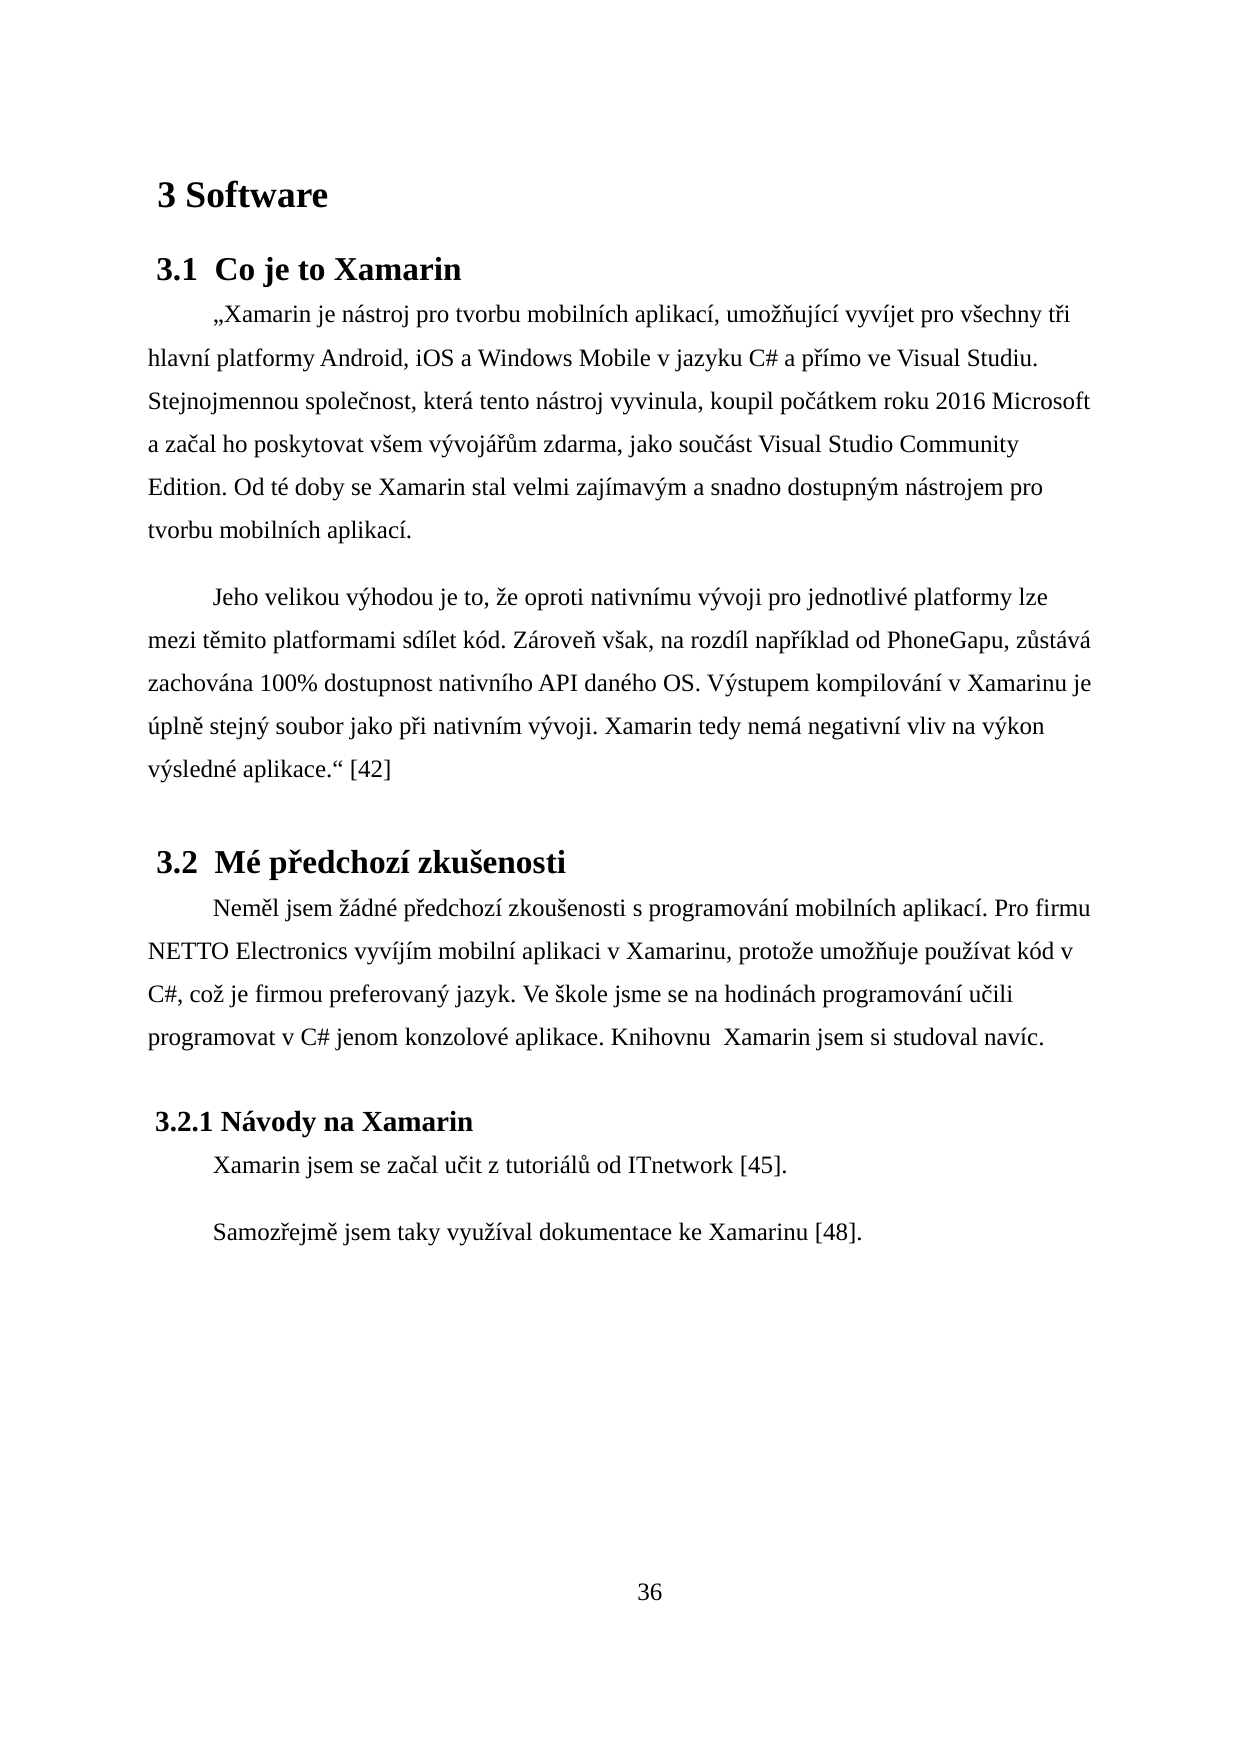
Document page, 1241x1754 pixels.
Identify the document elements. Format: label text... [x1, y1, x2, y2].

subtitle Návody na Xamarin [148, 1104, 1093, 1137]
subtitle Software [148, 172, 1093, 216]
subtitle Co je to Xamarin [148, 249, 1093, 287]
text Samozřejmě jsem taky využíval dokumentace ke Xamarinu [48]. [148, 1217, 1093, 1245]
text Jeho velikou výhodou je to, že oproti nativnímu vývoji pro jednotlivé platformy lze mezi těmito platformami sdílet kód. Zároveň však, na rozdíl například od PhoneGapu, zůstává zachována 100% dostupnost nativního API daného OS. Výstupem kompilování v Xamarinu je úplně stejný soubor jako při nativním vývoji. Xamarin tedy nemá negativní vliv na výkon výsledné aplikace.“ [42] [148, 582, 1093, 783]
text Neměl jsem žádné předchozí zkoušenosti s programování mobilních aplikací. Pro firmu NETTO Electronics vyvíjím mobilní aplikaci v Xamarinu, protože umožňuje používat kód v C#, což je firmou preferovaný jazyk. Ve škole jsme se na hodinách programování učili programovat v C# jenom konzolové aplikace. Knihovnu Xamarin jsem si studoval navíc. [148, 893, 1093, 1051]
subtitle Mé předchozí zkušenosti [148, 842, 1093, 880]
text Xamarin jsem se začal učit z tutoriálů od ITnetwork [45]. [148, 1150, 1093, 1178]
text „Xamarin je nástroj pro tvorbu mobilních aplikací, umožňující vyvíjet pro všechny tři hlavní platformy Android, iOS a Windows Mobile v jazyku C# a přímo ve Visual Studiu. Stejnojmennou společnost, která tento nástroj vyvinula, koupil počátkem roku 2016 Microsoft a začal ho poskytovat všem vývojářům zdarma, jako součást Visual Studio Community Edition. Od té doby se Xamarin stal velmi zajímavým a snadno dostupným nástrojem pro tvorbu mobilních aplikací. [148, 299, 1093, 544]
